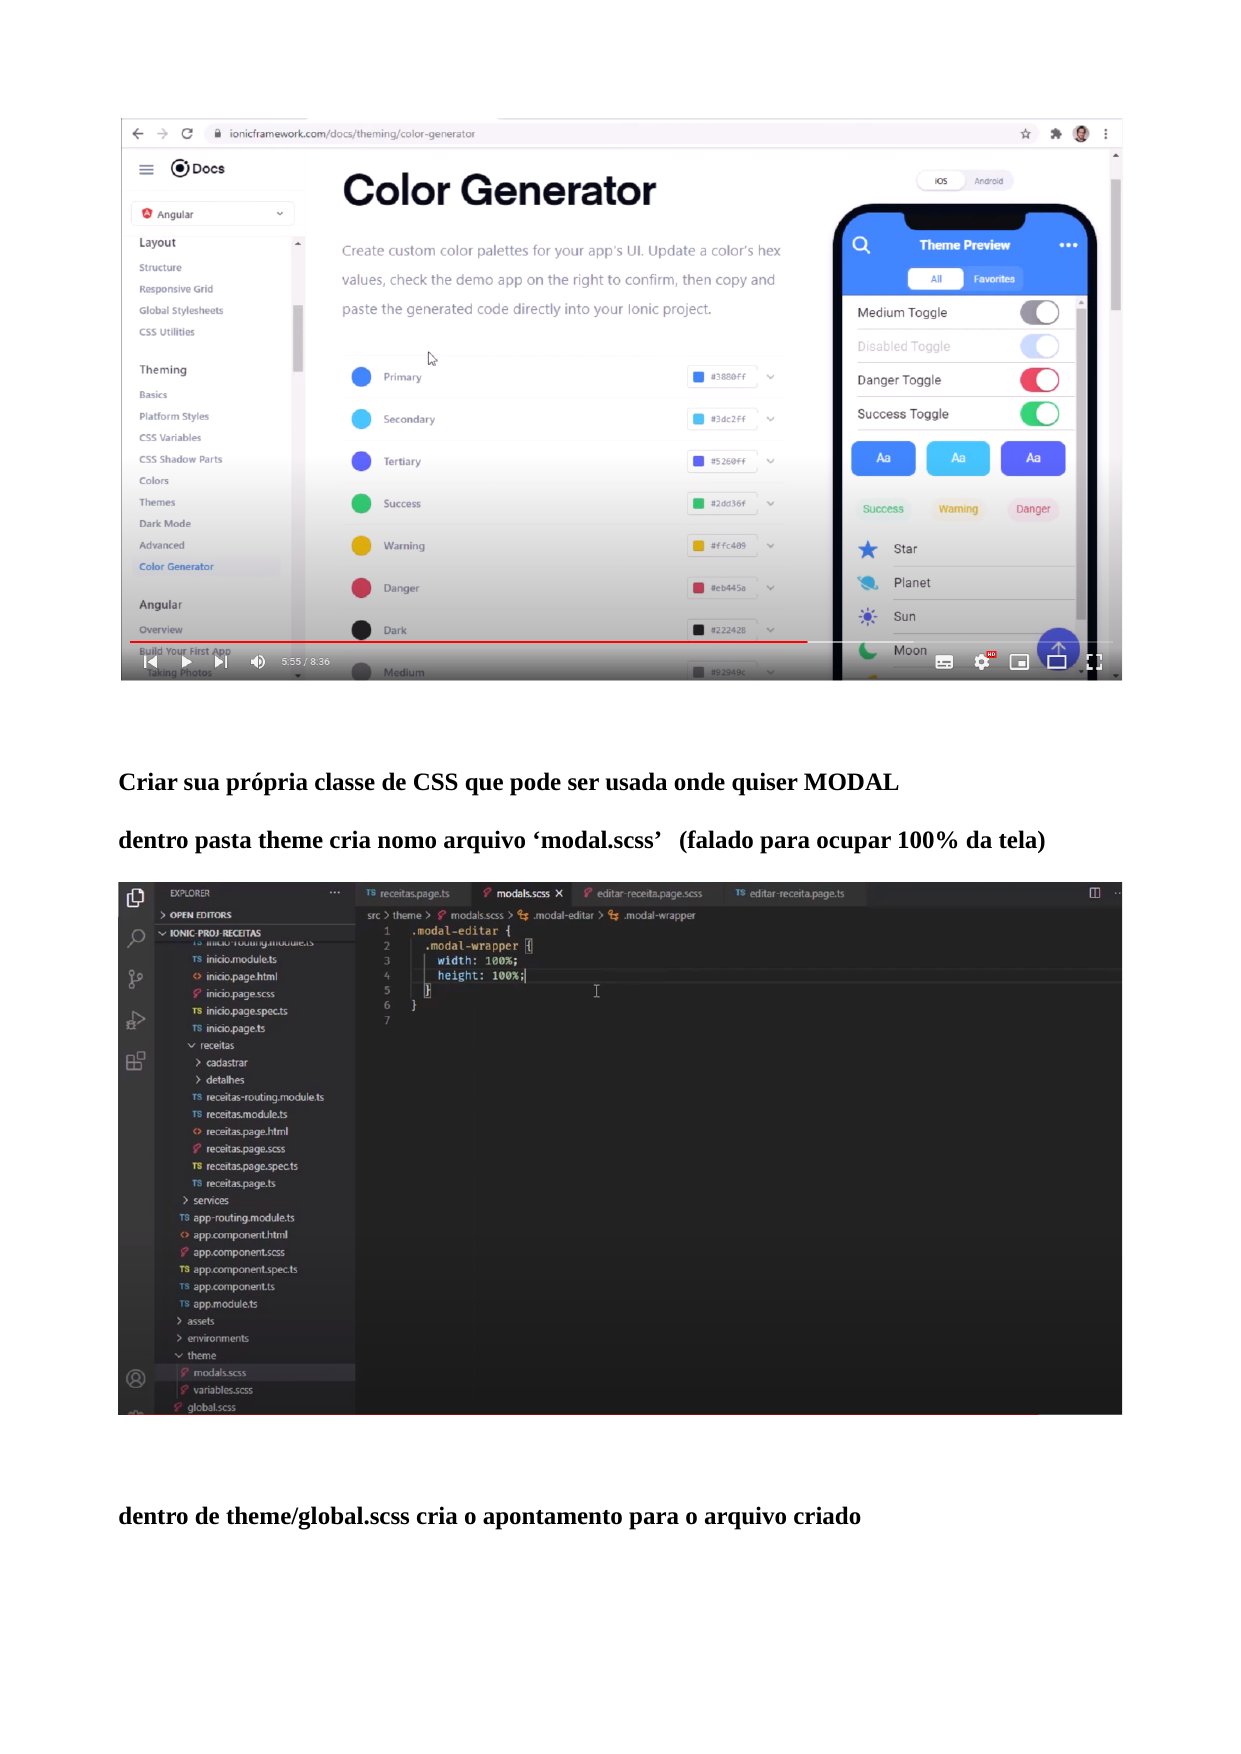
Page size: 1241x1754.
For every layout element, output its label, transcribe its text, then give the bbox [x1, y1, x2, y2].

picture [118, 882, 1123, 1415]
picture [118, 118, 1123, 681]
text dentro pasta theme cria nomo arquivo ‘modal.scss’ (falado para ocupar 100% da tela) [118, 825, 1122, 853]
text Criar sua própria classe de CSS que pode ser usada onde quiser MODAL [118, 767, 1122, 796]
text dentro de theme/global.scss cria o apontamento para o arquivo criado [118, 1501, 1122, 1530]
